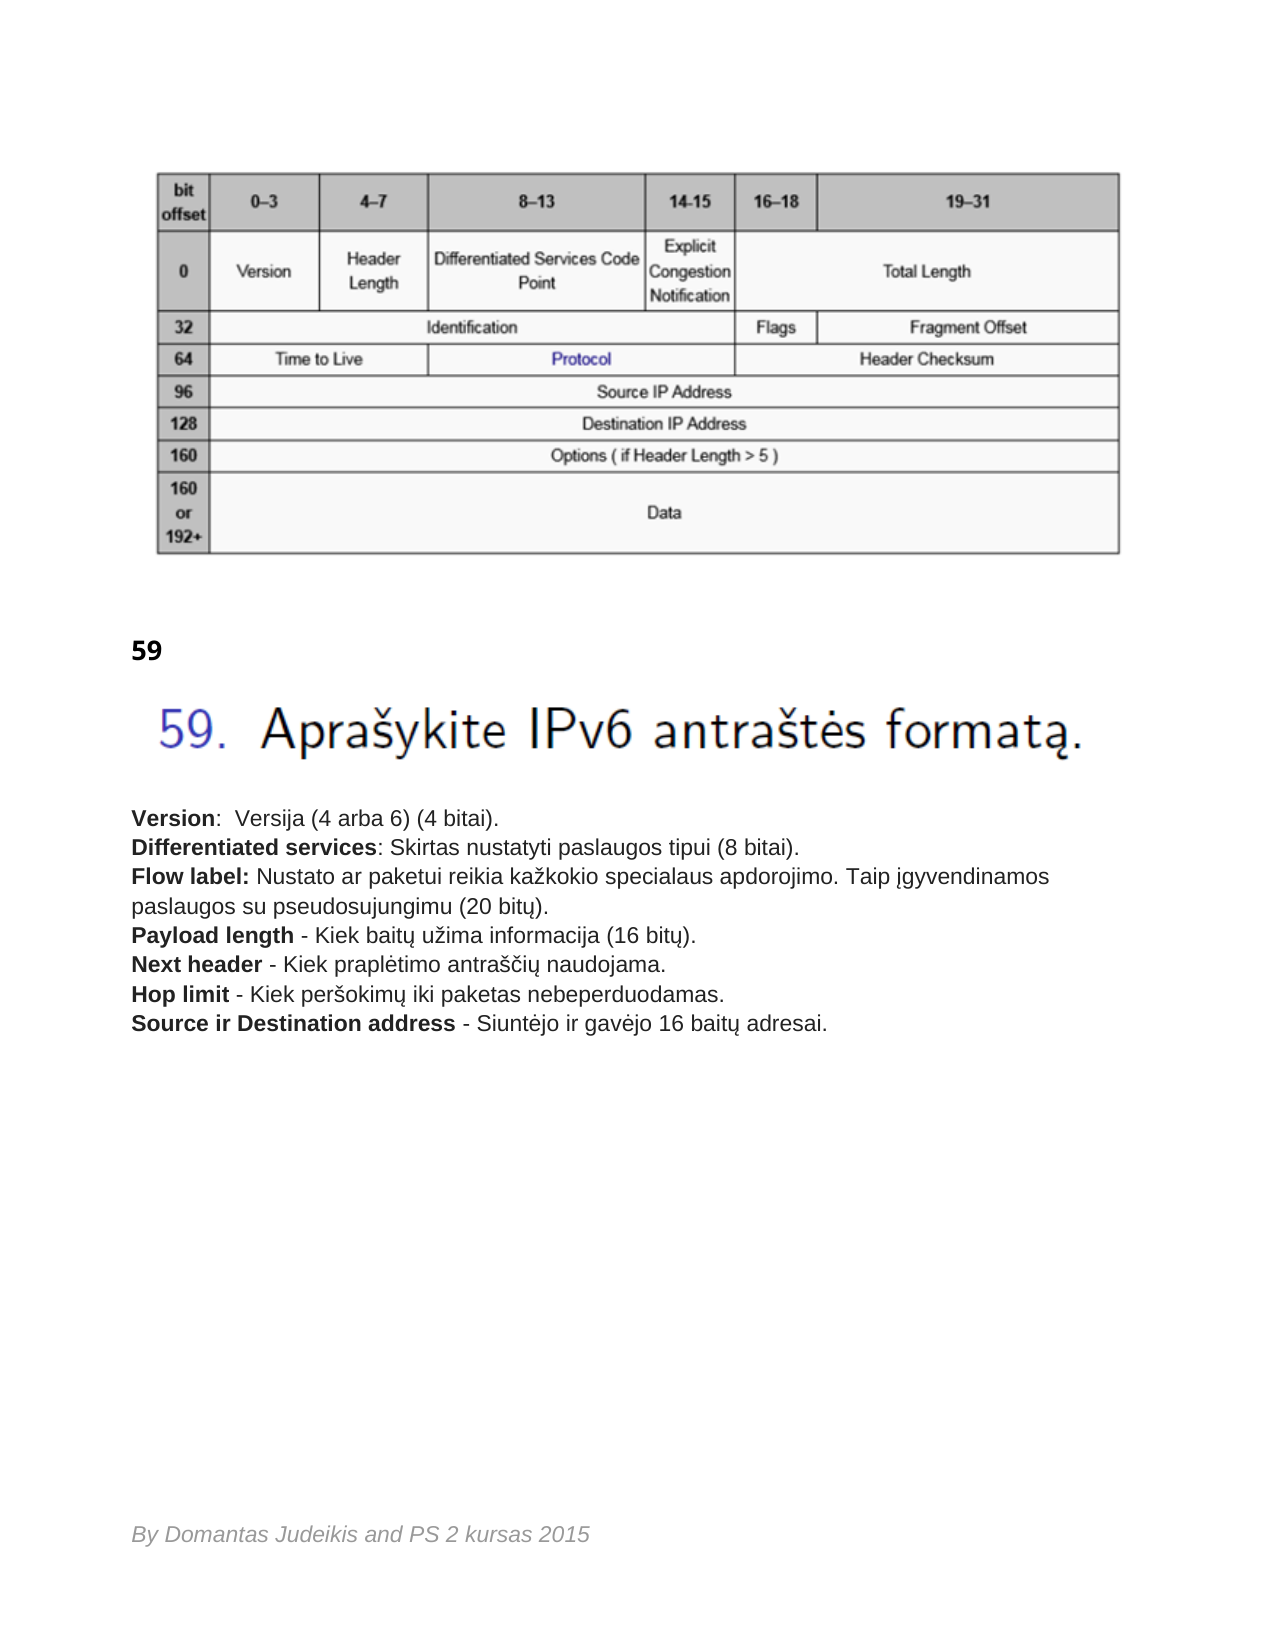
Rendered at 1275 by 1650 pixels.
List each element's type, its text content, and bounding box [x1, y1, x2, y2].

picture [150, 692, 1100, 783]
text Next header - Kiek praplėtimo antraščių naudojama. [131, 952, 1144, 978]
picture [150, 168, 1125, 559]
subtitle 59 [131, 631, 1144, 668]
text Flow label: Nustato ar paketui reikia kažkokio specialaus apdorojimo. Taip įgyvendinamos paslaugos su pseudosujungimu (20 bitų). [131, 864, 1144, 919]
text Hop limit - Kiek peršokimų iki paketas nebeperduodamas. [131, 982, 1144, 1007]
text Payload length - Kiek baitų užima informacija (16 bitų). [131, 923, 1144, 948]
text Source ir Destination address - Siuntėjo ir gavėjo 16 baitų adresai. [131, 1011, 1144, 1037]
text Version: Versija (4 arba 6) (4 bitai). [131, 805, 1144, 831]
text Differentiated services: Skirtas nustatyti paslaugos tipui (8 bitai). [131, 835, 1144, 860]
